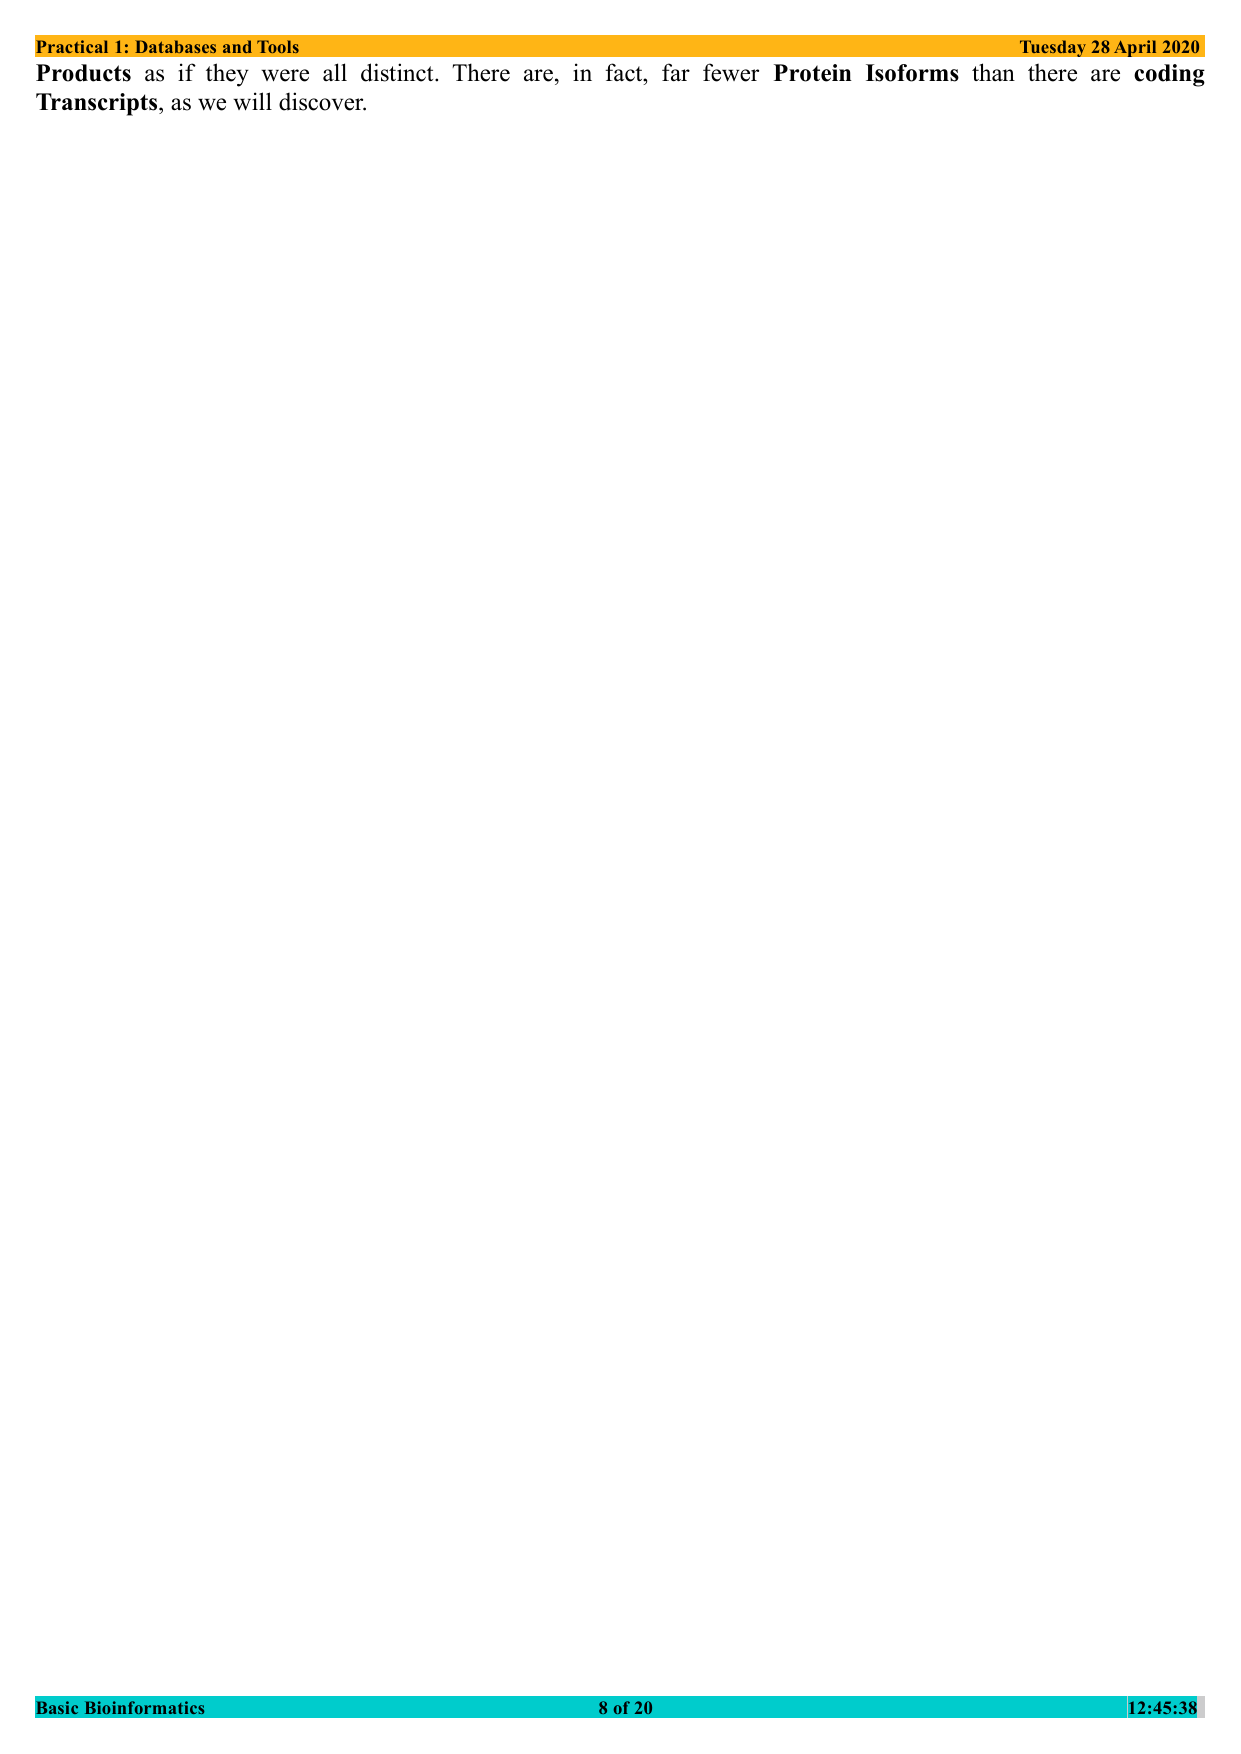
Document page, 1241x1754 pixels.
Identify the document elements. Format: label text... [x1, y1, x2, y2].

text Products as if they were all distinct. There are, in fact, far fewer Protein Isoforms than there are coding Transcripts, as we will discover. [35, 57, 1205, 116]
